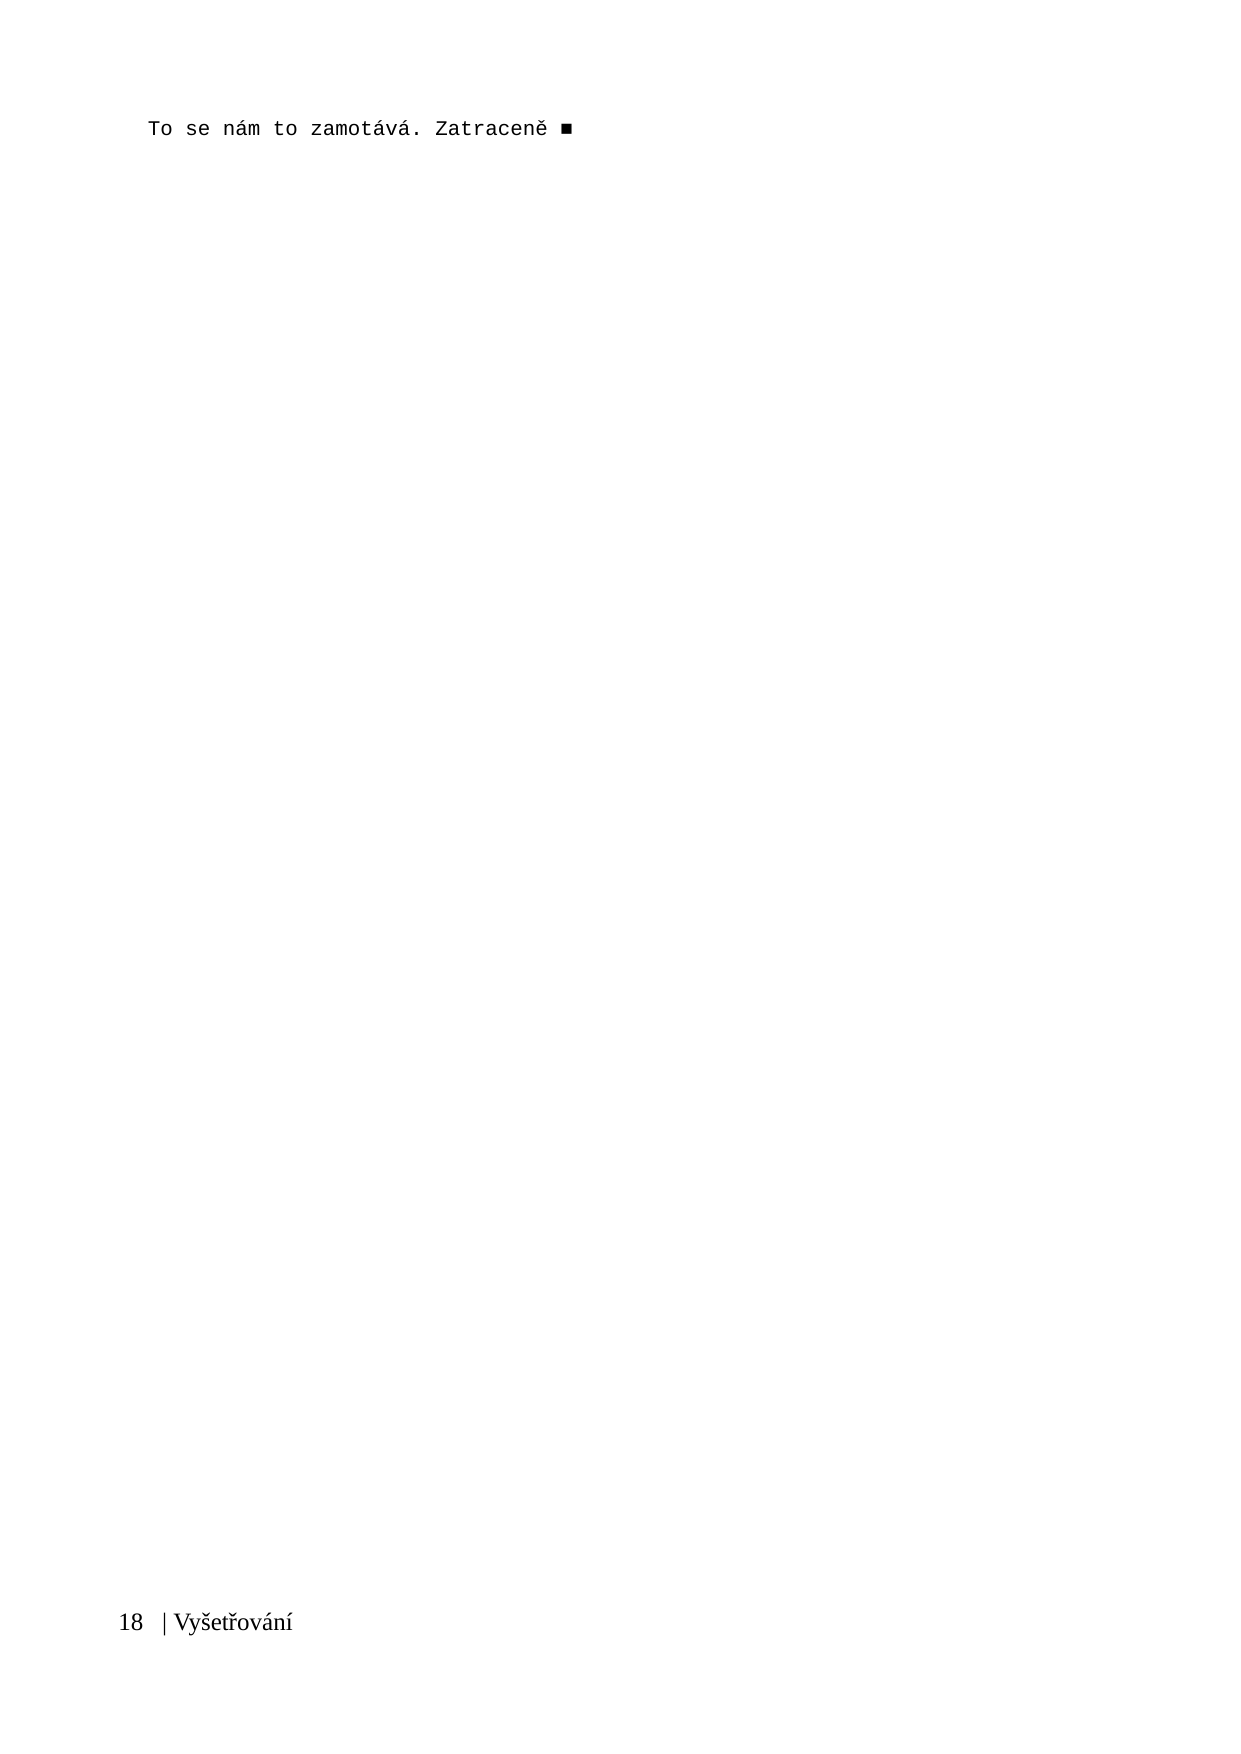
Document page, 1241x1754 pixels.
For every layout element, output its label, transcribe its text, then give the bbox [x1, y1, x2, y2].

text To se nám to zamotává. Zatraceně ■ [118, 118, 1122, 142]
